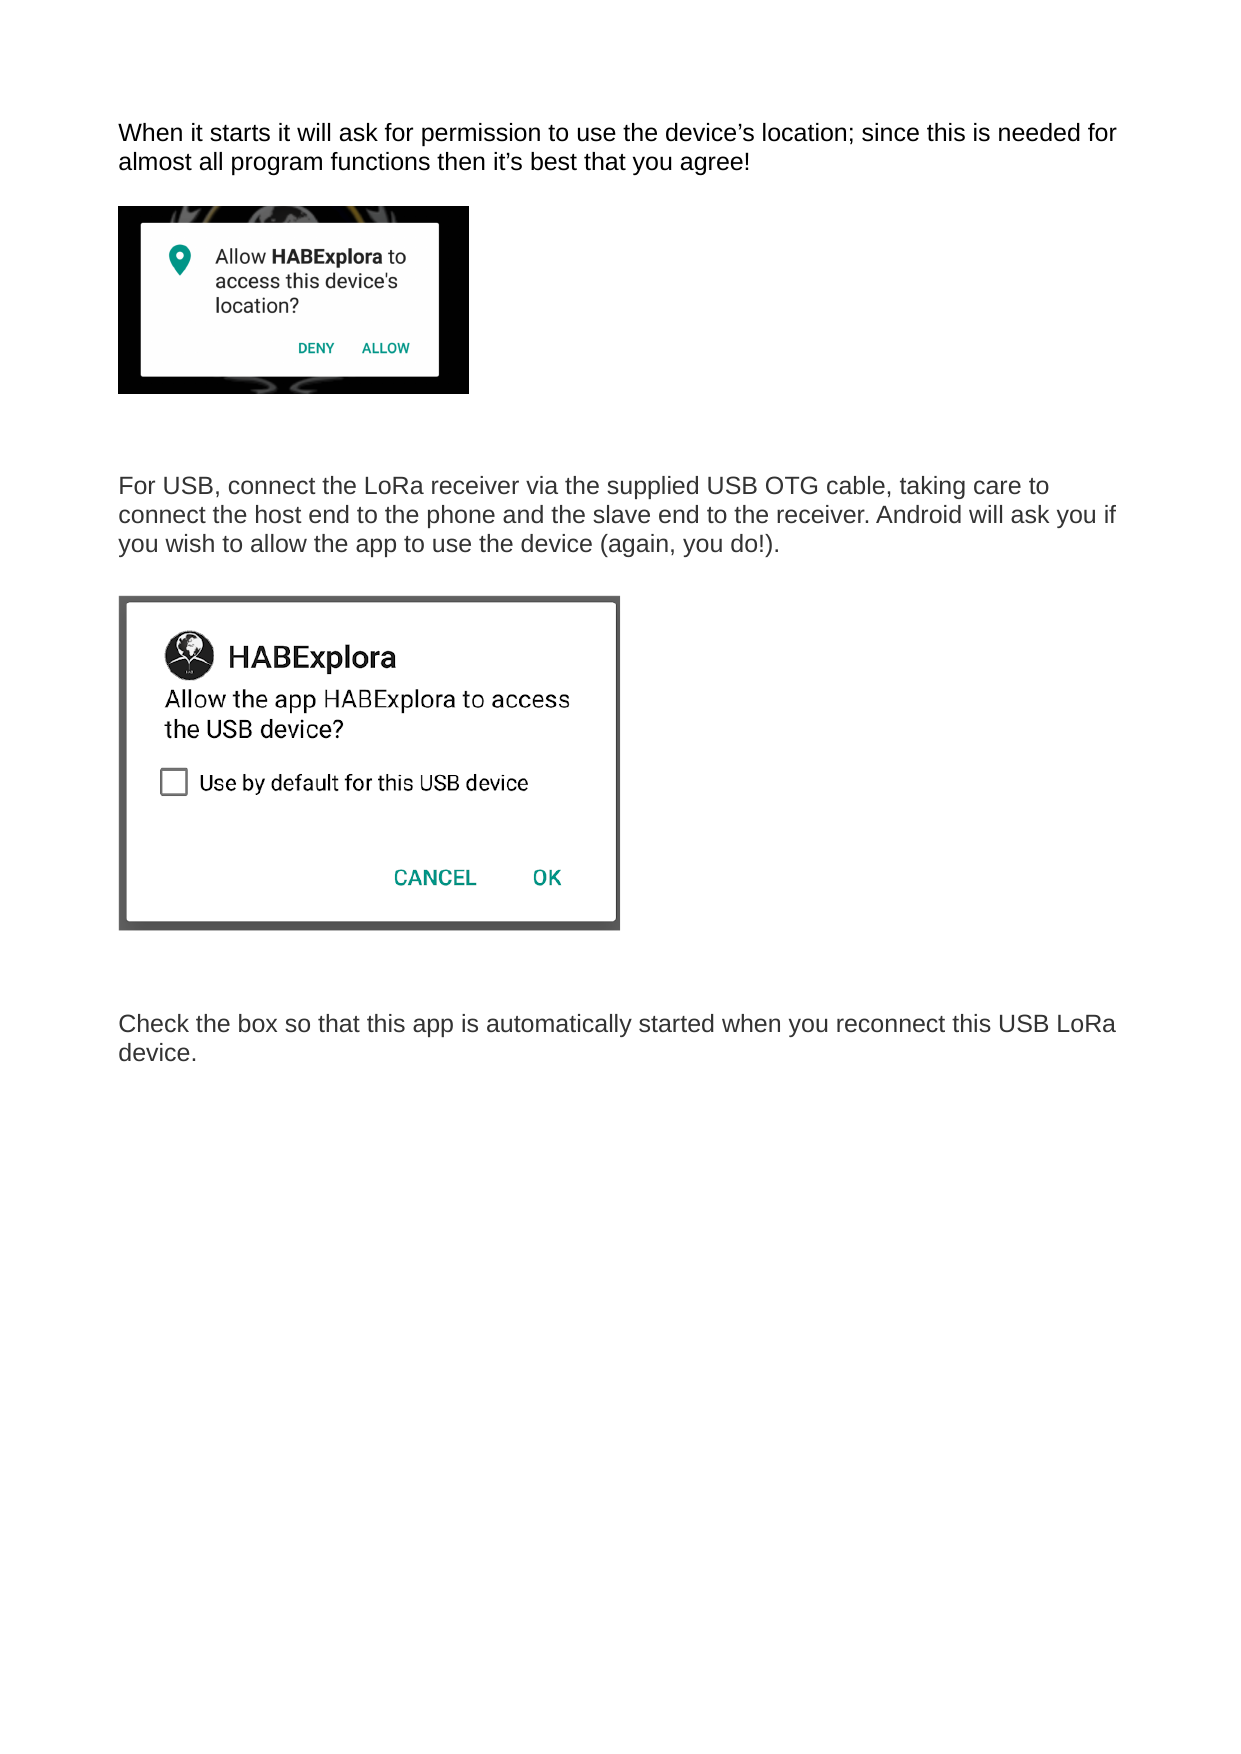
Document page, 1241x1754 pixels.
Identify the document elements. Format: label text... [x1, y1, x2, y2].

text Check the box so that this app is automatically started when you reconnect this USB LoRa device. [118, 1009, 1122, 1067]
picture [118, 595, 621, 931]
text For USB, connect the LoRa receiver via the supplied USB OTG cable, taking care to connect the host end to the phone and the slave end to the receiver. Android will ask you if you wish to allow the app to use the device (again, you do!). [118, 471, 1122, 558]
text When it starts it will ask for permission to use the device’s location; since this is needed for almost all program functions then it’s best that you agree! [118, 118, 1122, 176]
picture [118, 206, 469, 394]
